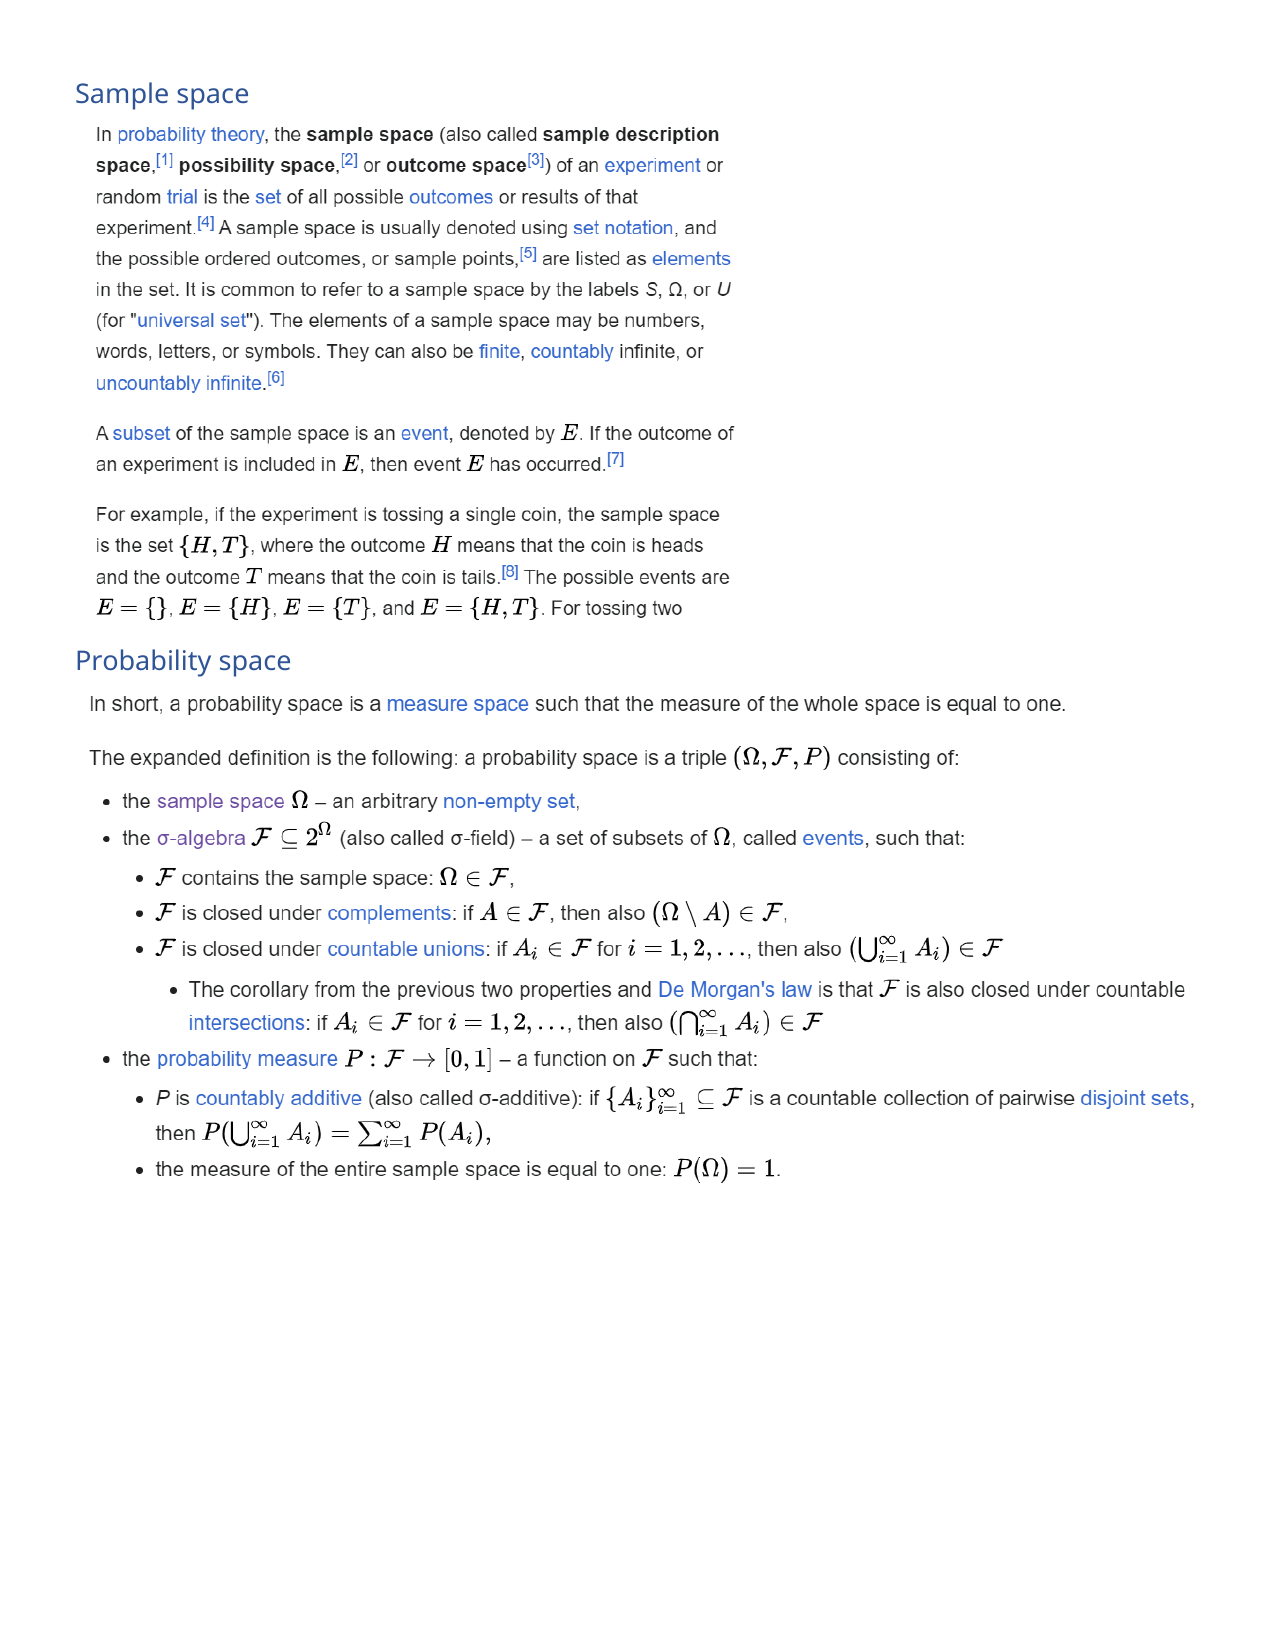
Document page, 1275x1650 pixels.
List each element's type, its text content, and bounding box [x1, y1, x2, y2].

picture [75, 114, 744, 623]
subtitle Probability space [75, 642, 1200, 678]
subtitle Sample space [75, 75, 1200, 112]
picture [75, 681, 1200, 1192]
